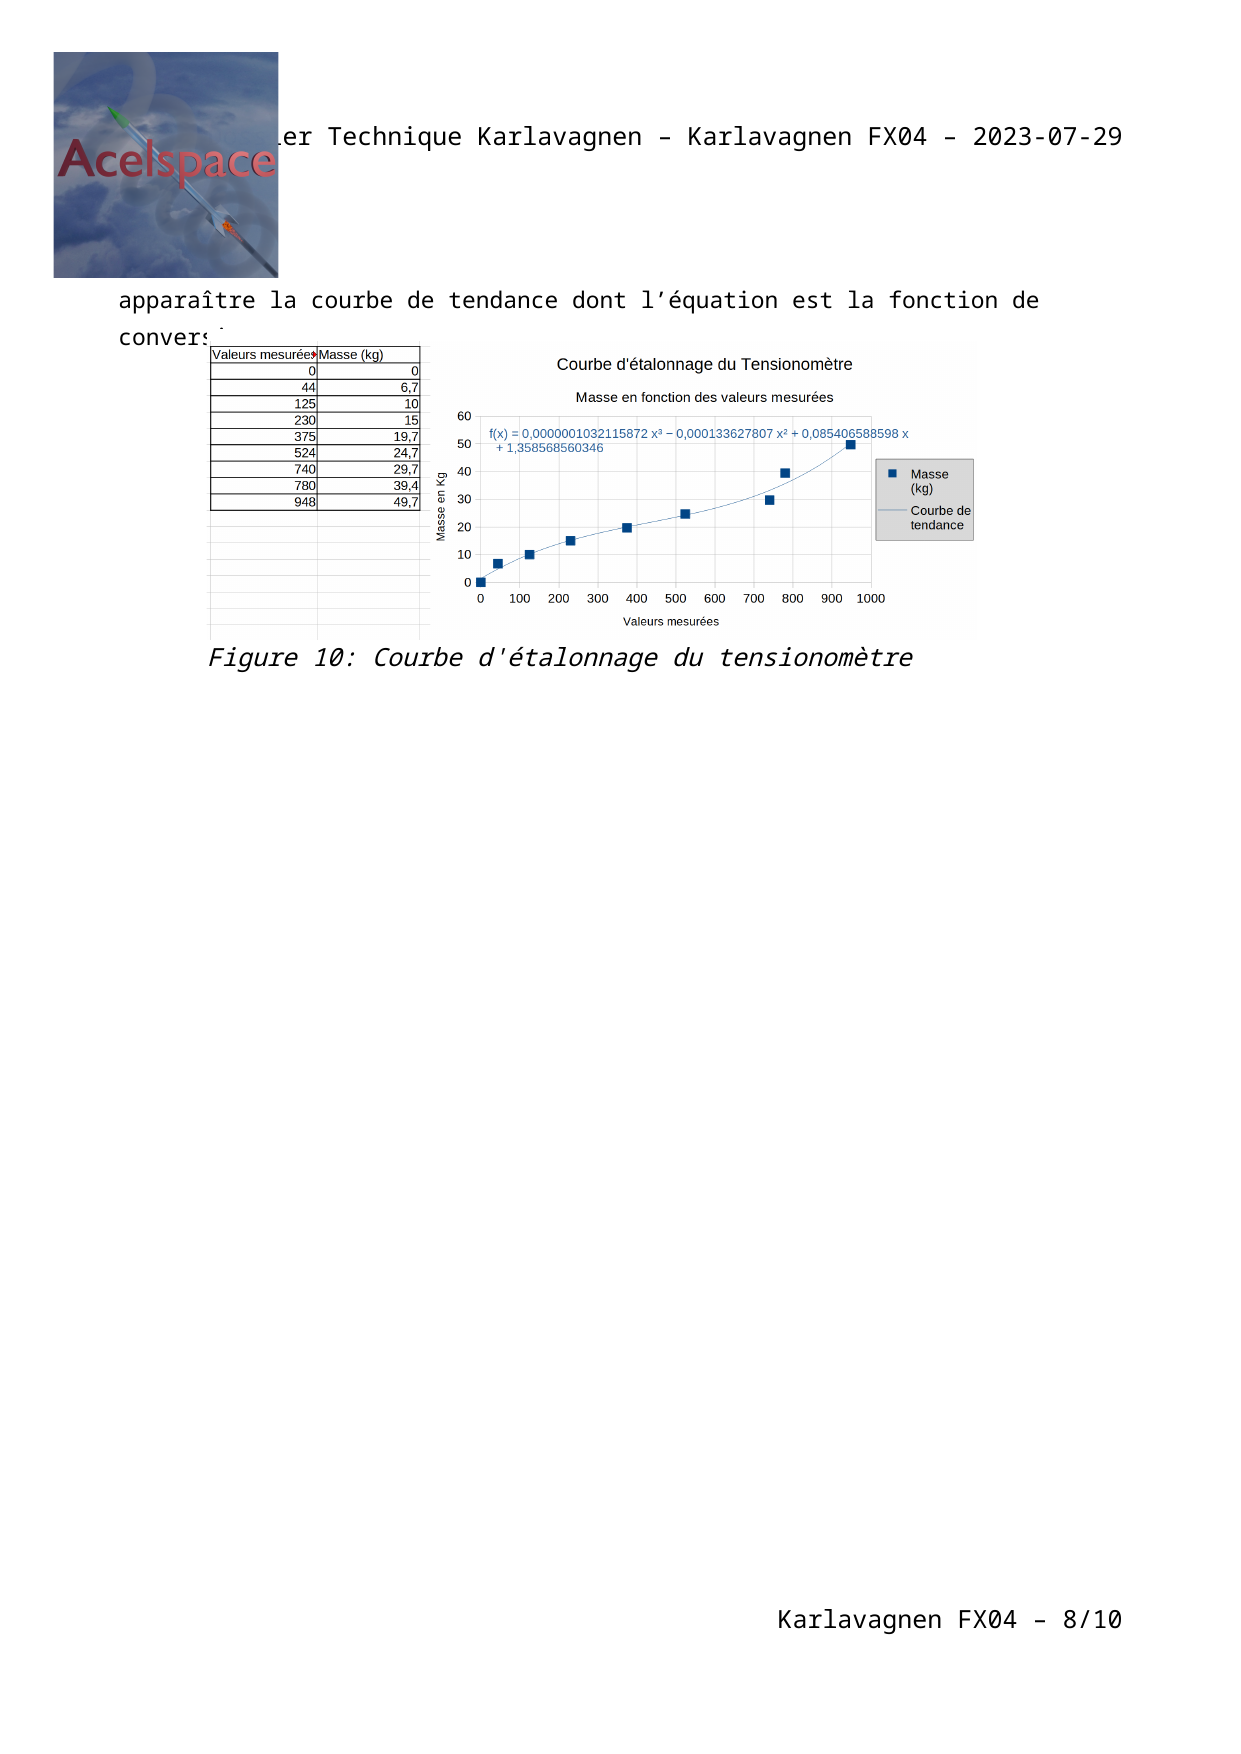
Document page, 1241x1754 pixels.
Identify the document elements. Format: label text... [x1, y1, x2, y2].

text apparaître la courbe de tendance dont l’équation est la fonction de conversion. [118, 182, 1122, 352]
text Figure 10: Courbe d'étalonnage du tensionomètre [207, 640, 977, 674]
picture [53, 52, 279, 278]
picture [206, 341, 977, 640]
